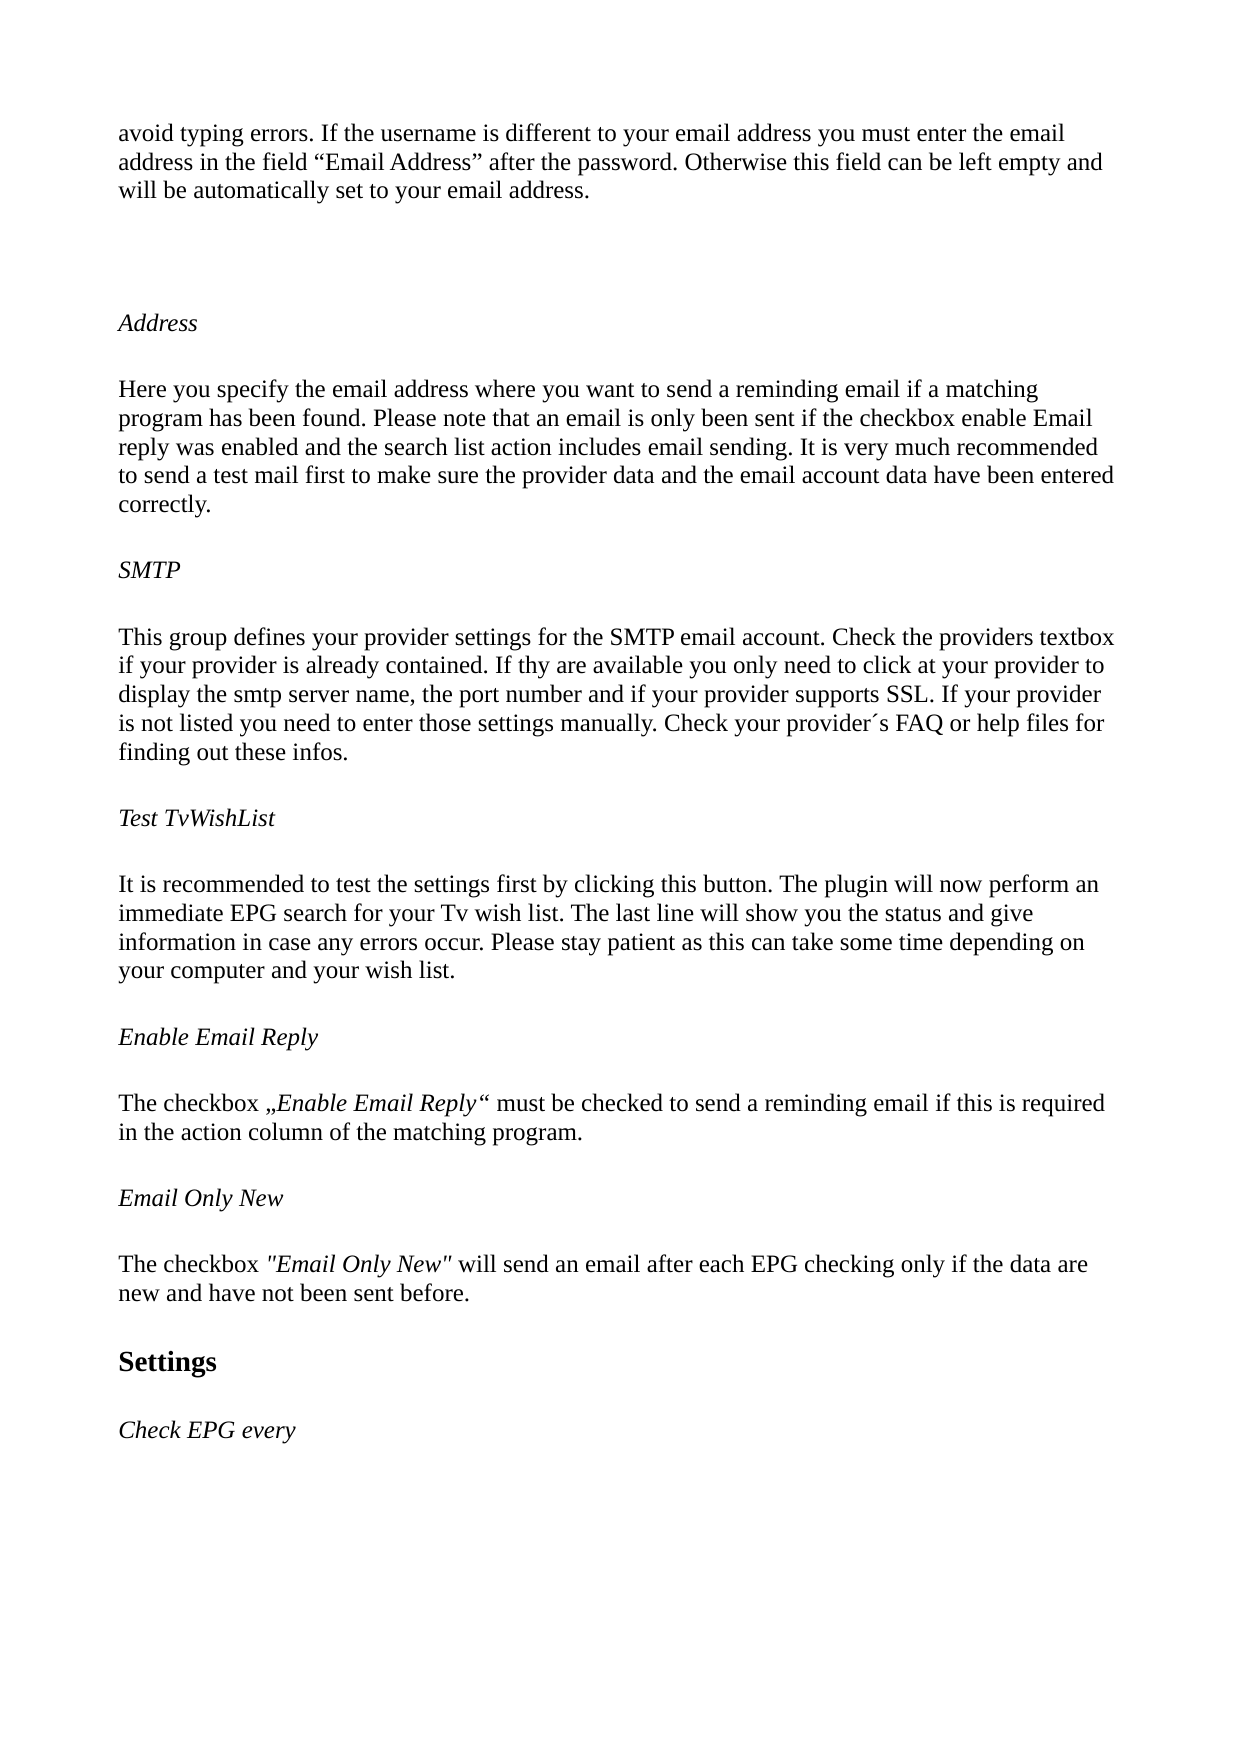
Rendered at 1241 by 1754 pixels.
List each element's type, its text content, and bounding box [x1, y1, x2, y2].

text Test TvWishList [118, 803, 1122, 832]
text SMTP [118, 556, 1122, 584]
text It is recommended to test the settings first by clicking this button. The plugin will now perform an immediate EPG search for your Tv wish list. The last line will show you the status and give information in case any errors occur. Please stay patient as this can take some time depending on your computer and your wish list. [118, 869, 1122, 984]
text Settings [118, 1344, 1122, 1378]
text The checkbox „Enable Email Reply“ must be checked to send a reminding email if this is required in the action column of the matching program. [118, 1088, 1122, 1146]
text The checkbox "Email Only New" will send an email after each EPG checking only if the data are new and have not been sent before. [118, 1249, 1122, 1307]
text Email Only New [118, 1183, 1122, 1212]
text Enable Email Reply [118, 1022, 1122, 1051]
text avoid typing errors. If the username is different to your email address you must enter the email address in the field “Email Address” after the password. Otherwise this field can be left empty and will be automatically set to your email address. [118, 118, 1122, 204]
text Here you specify the email address where you want to send a reminding email if a matching program has been found. Please note that an email is only been sent if the checkbox enable Email reply was enabled and the search list action includes email sending. It is very much recommended to send a test mail first to make sure the provider data and the email account data have been entered correctly. [118, 374, 1122, 518]
text This group defines your provider settings for the SMTP email account. Check the providers textbox if your provider is already contained. If thy are available you only need to click at your provider to display the smtp server name, the port number and if your provider supports SSL. If your provider is not listed you need to enter those settings manually. Check your provider´s FAQ or help files for finding out these infos. [118, 622, 1122, 766]
text Address [118, 308, 1122, 337]
text Check EPG every [118, 1415, 1122, 1444]
